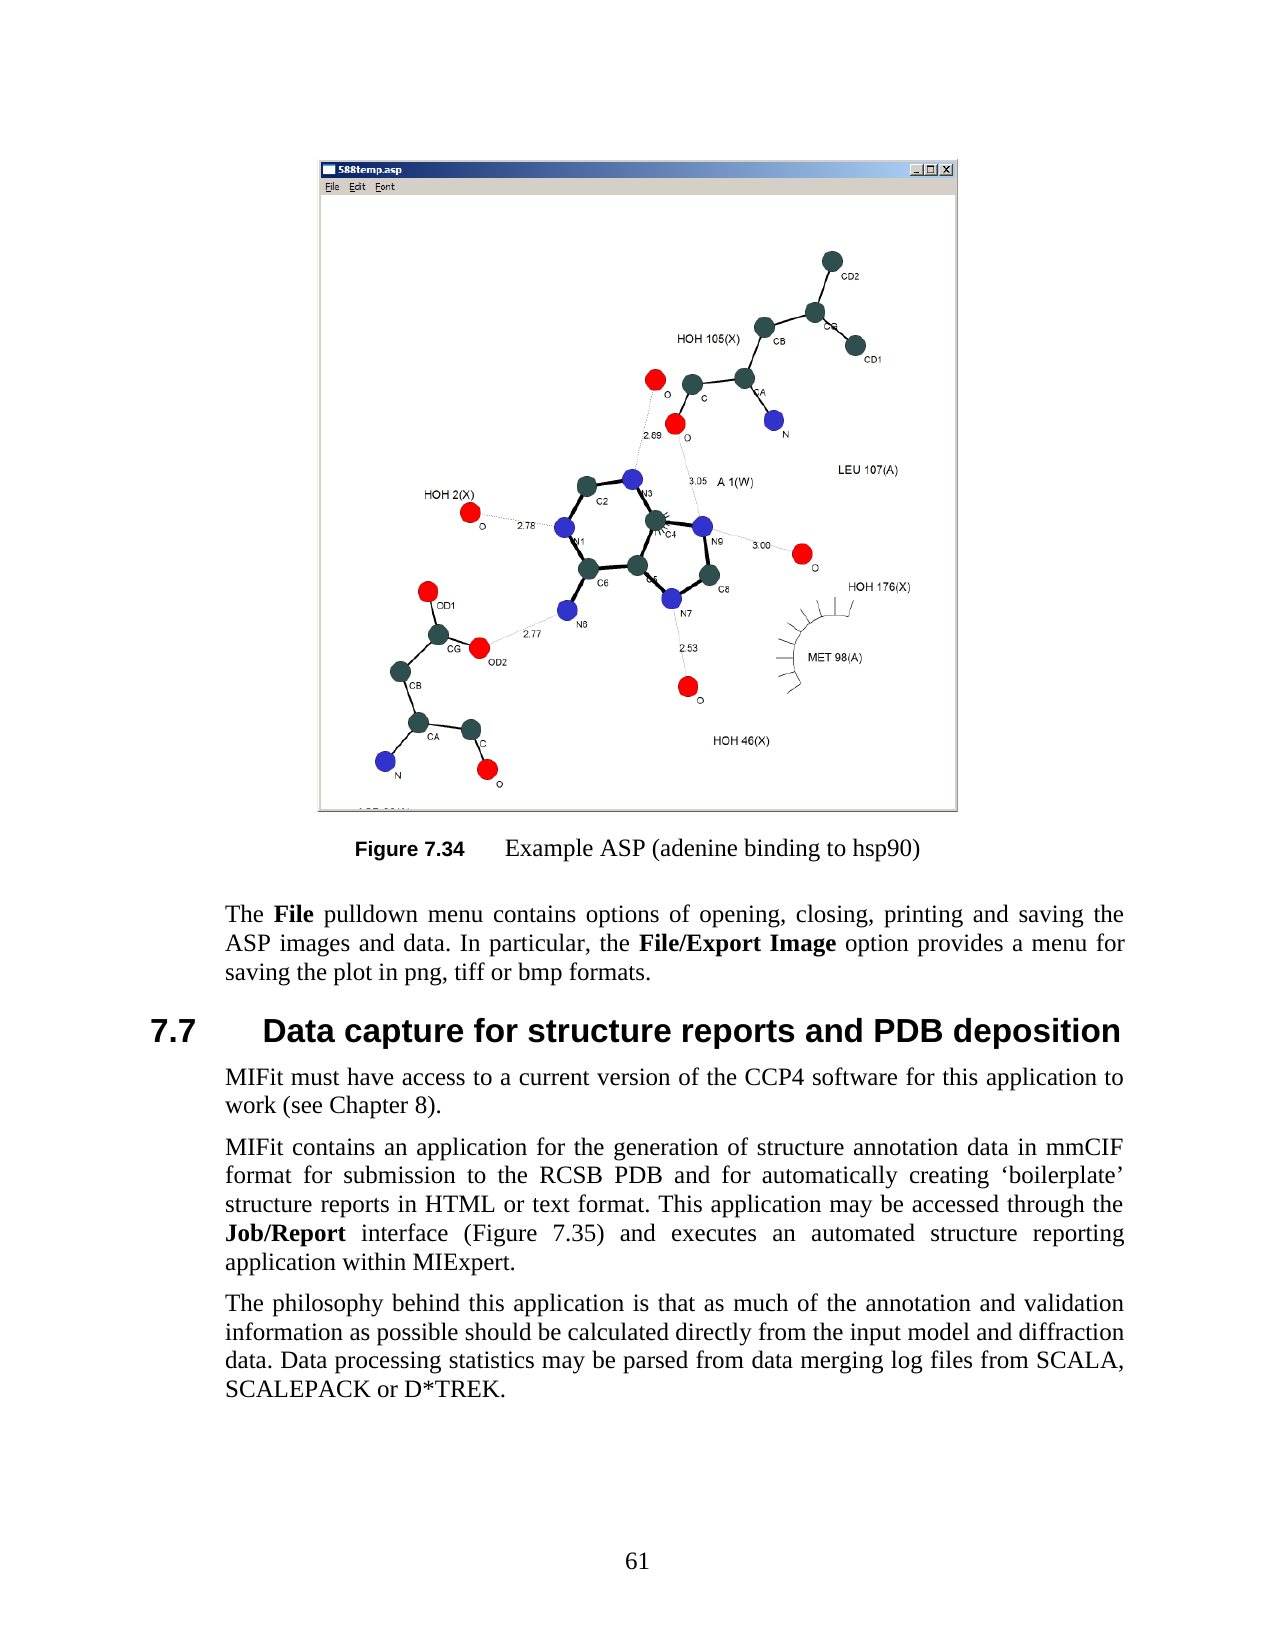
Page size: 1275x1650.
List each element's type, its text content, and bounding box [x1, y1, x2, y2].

text MIFit must have access to a current version of the CCP4 software for this application to work (see Chapter 8). [225, 1062, 1125, 1119]
text The File pulldown menu contains options of opening, closing, printing and saving the ASP images and data. In particular, the File/Export Image option provides a menu for saving the plot in png, tiff or bmp formats. [225, 899, 1125, 986]
picture [317, 159, 958, 812]
text Figure 7.34 Example ASP (adenine binding to hsp90) [150, 833, 1125, 862]
text MIFit contains an application for the generation of structure annotation data in mmCIF format for submission to the RCSB PDB and for automatically creating ‘boilerplate’ structure reports in HTML or text format. This application may be accessed through the Job/Report interface (Figure 7.35) and executes an automated structure reporting application within MIExpert. [225, 1132, 1125, 1275]
subtitle Data capture for structure reports and PDB deposition [150, 1011, 1125, 1049]
text The philosophy behind this application is that as much of the annotation and validation information as possible should be calculated directly from the input model and diffraction data. Data processing statistics may be parsed from data merging log files from SCALA, SCALEPACK or D*TREK. [225, 1288, 1125, 1403]
